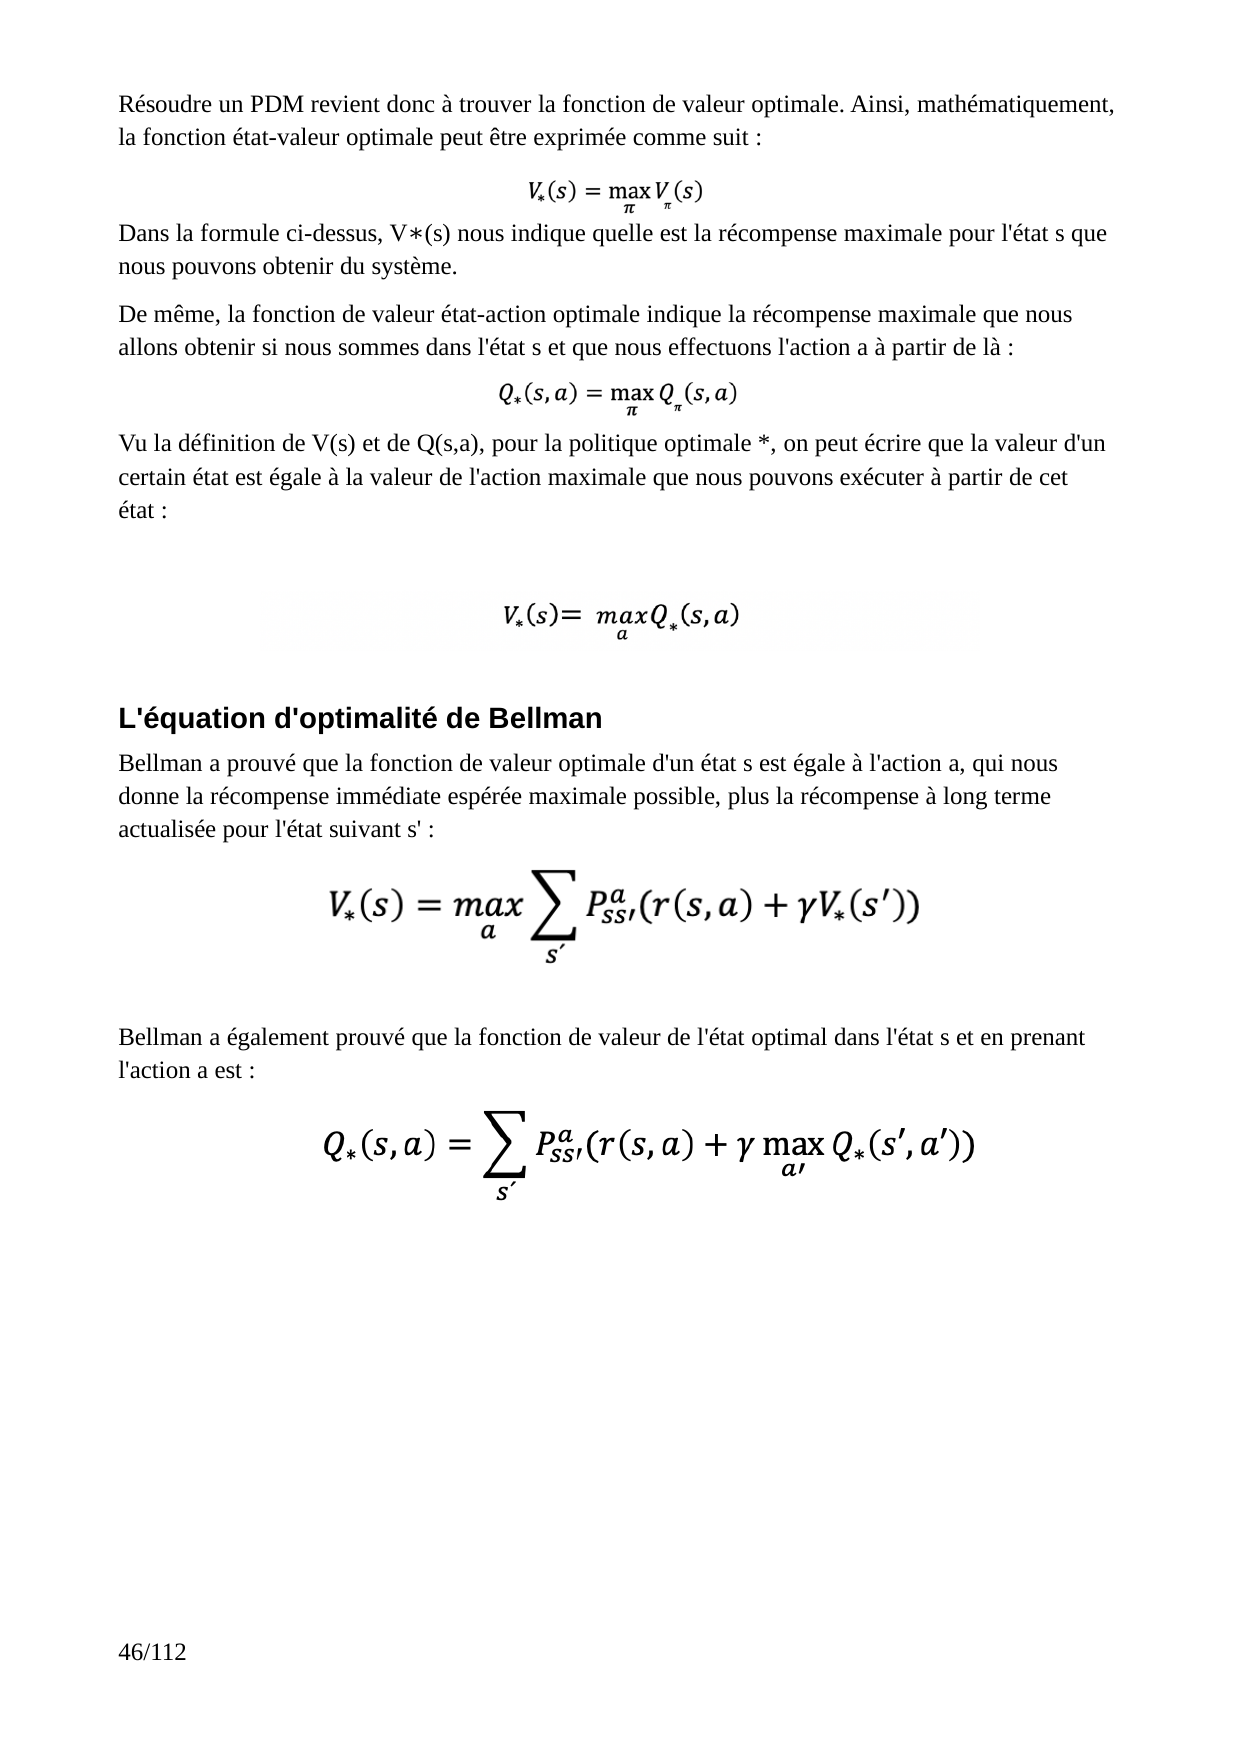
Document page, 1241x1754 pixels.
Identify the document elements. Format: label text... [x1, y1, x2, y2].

picture [118, 1103, 1123, 1206]
text De même, la fonction de valeur état-action optimale indique la récompense maximale que nous allons obtenir si nous sommes dans l'état s et que nous effectuons l'action a à partir de là : [118, 299, 1122, 361]
text Bellman a prouvé que la fonction de valeur optimale d'un état s est égale à l'action a, qui nous donne la récompense immédiate espérée maximale possible, plus la récompense à long terme actualisée pour l'état suivant s' : [118, 748, 1122, 843]
picture [118, 862, 1123, 970]
text Dans la formule ci-dessus, V∗(s) nous indique quelle est la récompense maximale pour l'état s que nous pouvons obtenir du système. [118, 218, 1122, 280]
text Vu la définition de V(s) et de Q(s,a), pour la politique optimale *, on peut écrire que la valeur d'un certain état est égale à la valeur de l'action maximale que nous pouvons exécuter à partir de cet état : [118, 428, 1122, 524]
picture [259, 590, 981, 651]
text Résoudre un PDM revient donc à trouver la fonction de valeur optimale. Ainsi, mathématiquement, la fonction état-valeur optimale peut être exprimée comme suit : [118, 88, 1122, 151]
text Bellman a également prouvé que la fonction de valeur de l'état optimal dans l'état s et en prenant l'action a est : [118, 1022, 1122, 1084]
subtitle L'équation d'optimalité de Bellman [118, 701, 1122, 735]
picture [277, 169, 963, 216]
picture [212, 380, 974, 418]
